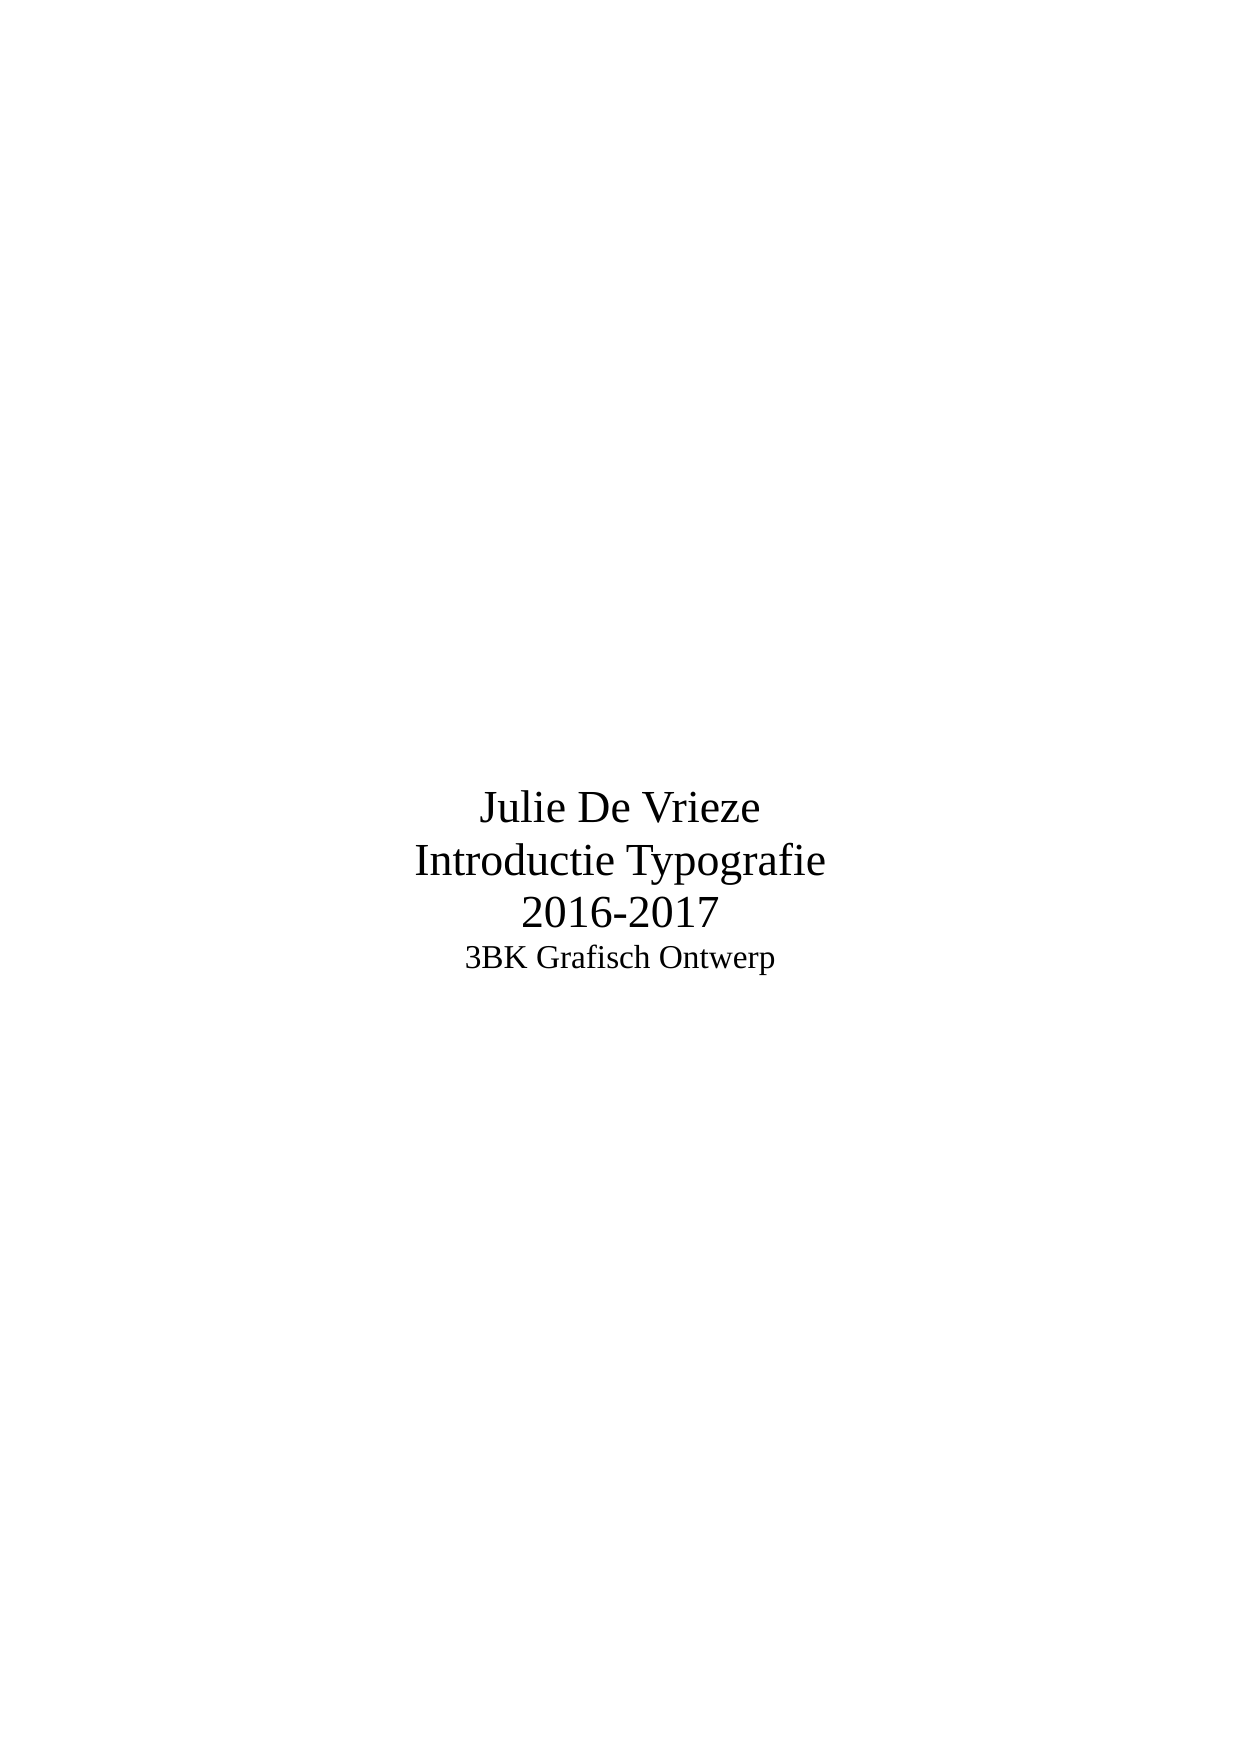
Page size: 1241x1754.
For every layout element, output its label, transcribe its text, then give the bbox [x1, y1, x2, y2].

text Julie De Vrieze [118, 779, 1122, 832]
text Introductie Typografie [118, 832, 1122, 885]
text 3BK Grafisch Ontwerp [118, 937, 1122, 976]
text 2016-2017 [118, 885, 1122, 937]
